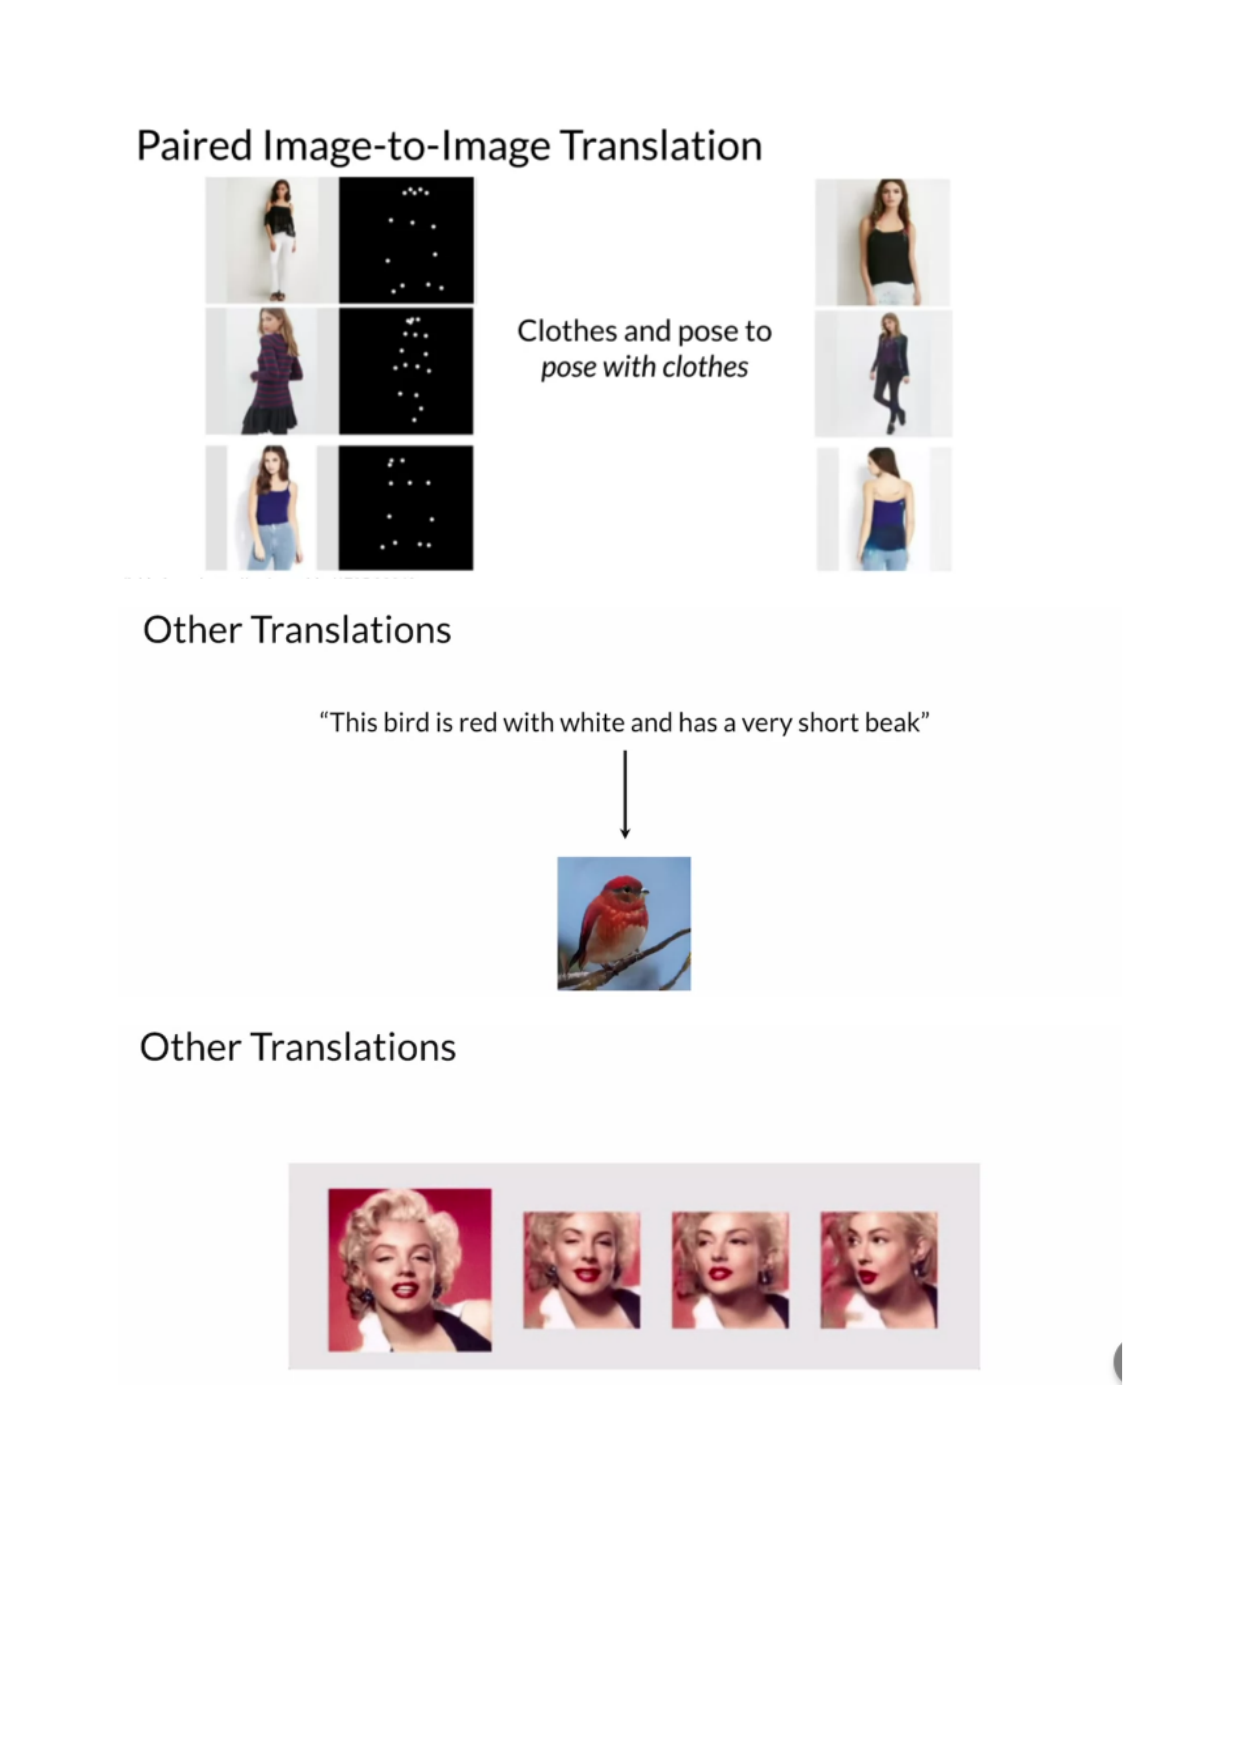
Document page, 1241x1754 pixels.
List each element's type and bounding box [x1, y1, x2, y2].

picture [118, 118, 1123, 579]
picture [118, 1025, 1123, 1385]
picture [118, 607, 1123, 997]
